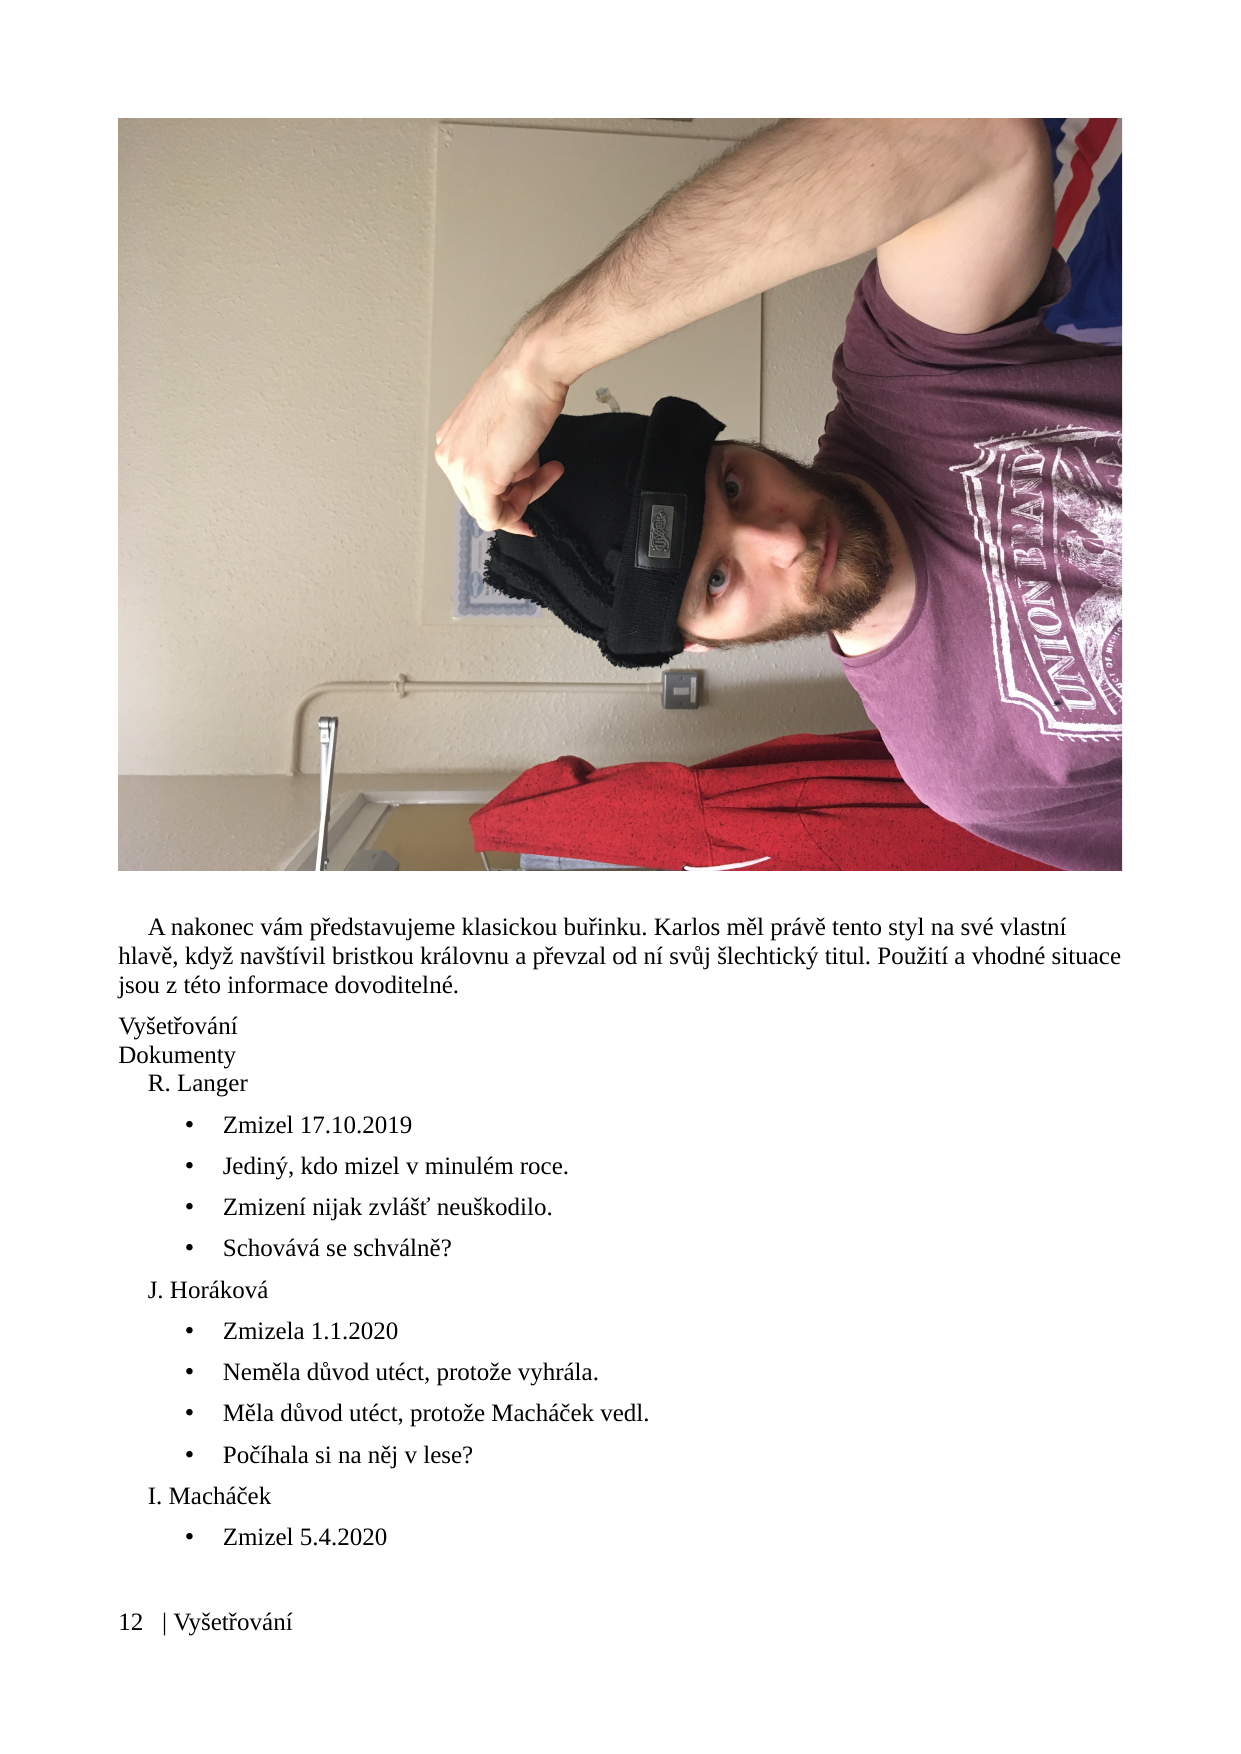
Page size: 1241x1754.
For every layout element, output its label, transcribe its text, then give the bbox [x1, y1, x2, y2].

list Zmizel 5.4.2020 [156, 1522, 1122, 1551]
subtitle Dokumenty [118, 1040, 1122, 1068]
text J. Horáková [118, 1275, 1122, 1303]
list Zmizení nijak zvlášť neuškodilo. [156, 1192, 1122, 1221]
subtitle Vyšetřování [118, 1011, 1122, 1040]
list Zmizel 17.10.2019 [156, 1110, 1122, 1138]
list Zmizela 1.1.2020 [156, 1316, 1122, 1345]
list Schovává se schválně? [156, 1233, 1122, 1262]
text I. Macháček [118, 1481, 1122, 1510]
text A nakonec vám představujeme klasickou buřinku. Karlos měl právě tento styl na své vlastní hlavě, když navštívil bristkou královnu a převzal od ní svůj šlechtický titul. Použití a vhodné situace jsou z této informace dovoditelné. [118, 912, 1122, 998]
text R. Langer [118, 1068, 1122, 1097]
list Měla důvod utéct, protože Macháček vedl. [156, 1398, 1122, 1427]
list Jediný, kdo mizel v minulém roce. [156, 1151, 1122, 1180]
list Neměla důvod utéct, protože vyhrála. [156, 1357, 1122, 1386]
list Počíhala si na něj v lese? [156, 1440, 1122, 1468]
